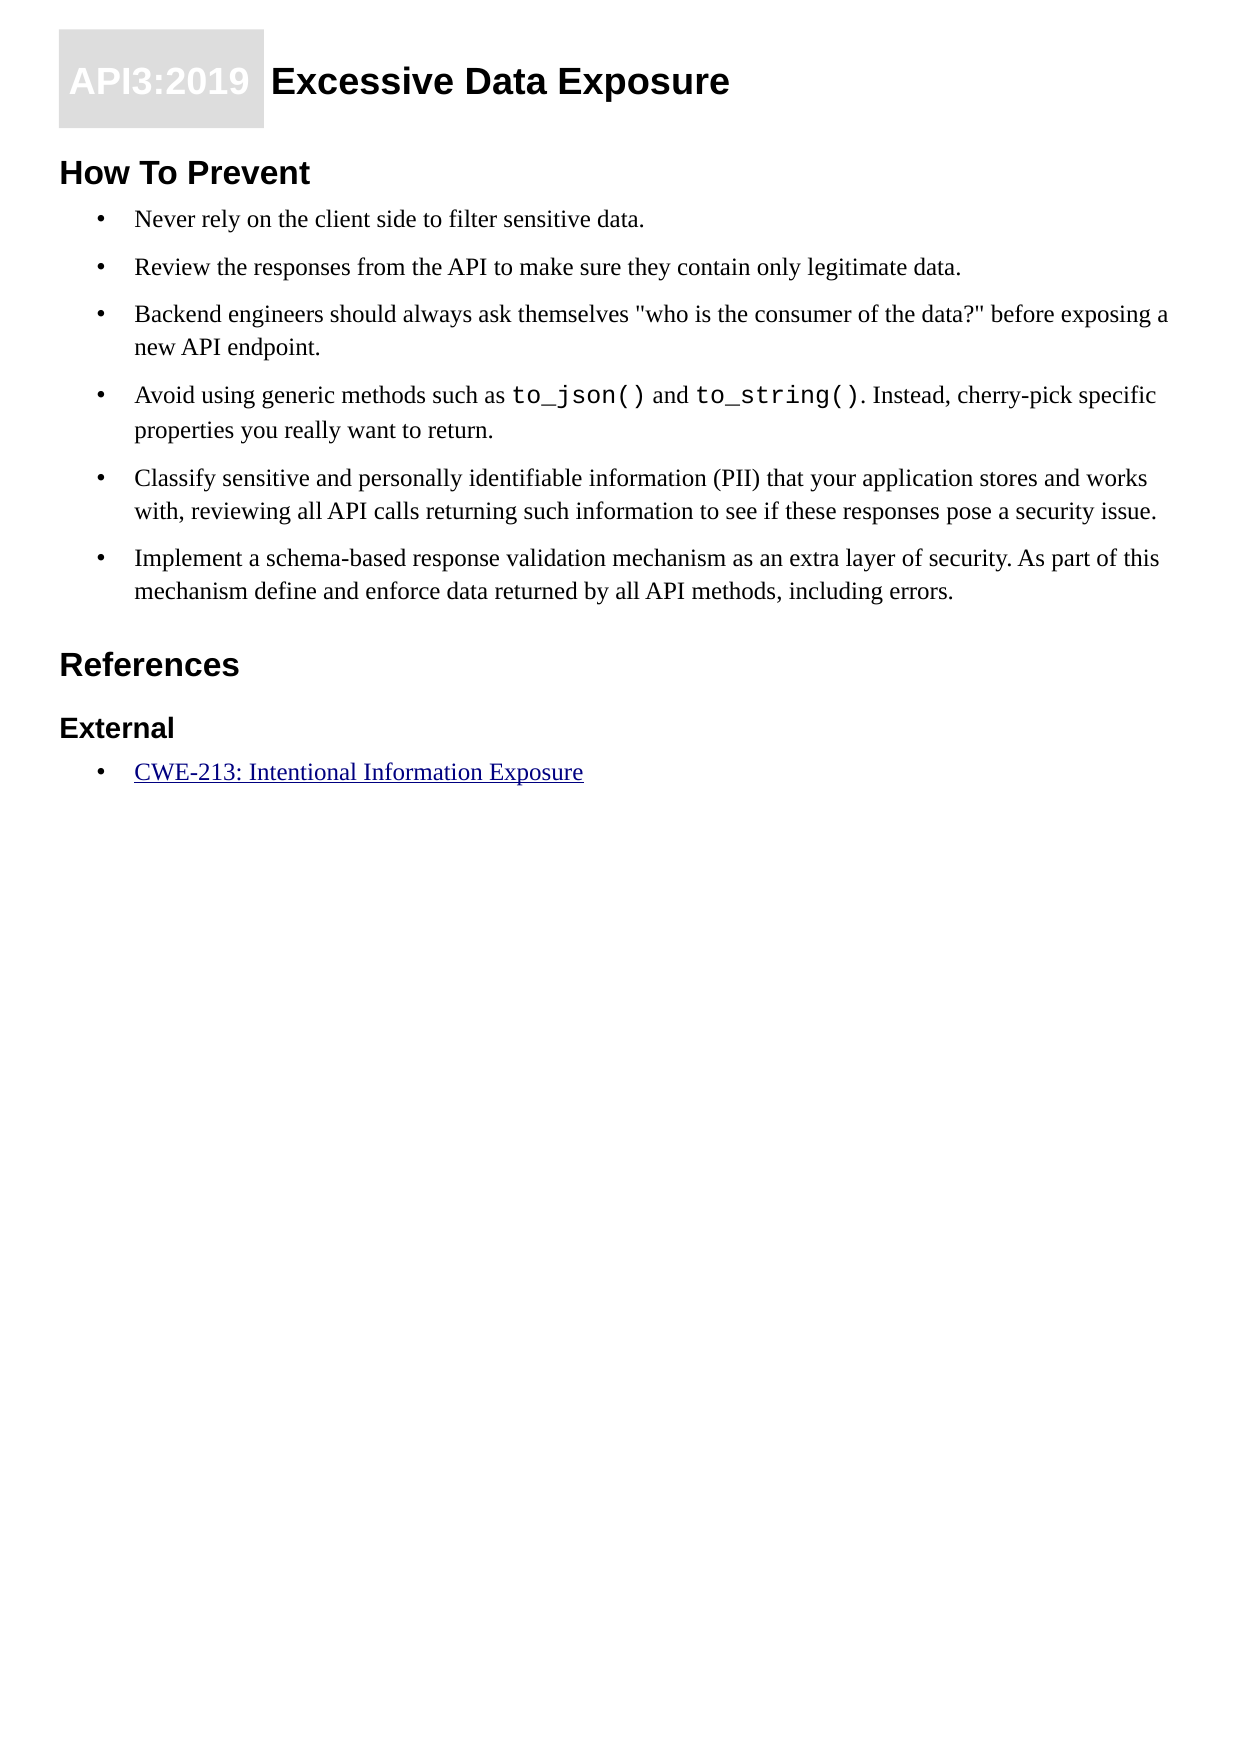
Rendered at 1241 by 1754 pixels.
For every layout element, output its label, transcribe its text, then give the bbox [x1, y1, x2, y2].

list Implement a schema-based response validation mechanism as an extra layer of security. As part of this mechanism define and enforce data returned by all API methods, including errors. [97, 543, 1181, 605]
list Review the responses from the API to make sure they contain only legitimate data. [97, 252, 1181, 281]
subtitle How To Prevent [59, 153, 1181, 192]
list Backend engineers should always ask themselves "who is the consumer of the data?" before exposing a new API endpoint. [97, 299, 1181, 361]
list Never rely on the client side to filter sensitive data. [97, 204, 1181, 233]
list CWE-213: Intentional Information Exposure [97, 757, 1181, 786]
list Avoid using generic methods such as to_json() and to_string(). Instead, cherry-pick specific properties you really want to return. [97, 380, 1181, 444]
list Classify sensitive and personally identifiable information (PII) that your application stores and works with, reviewing all API calls returning such information to see if these responses pose a security issue. [97, 463, 1181, 524]
subtitle External [59, 711, 1181, 744]
subtitle References [59, 645, 1181, 683]
